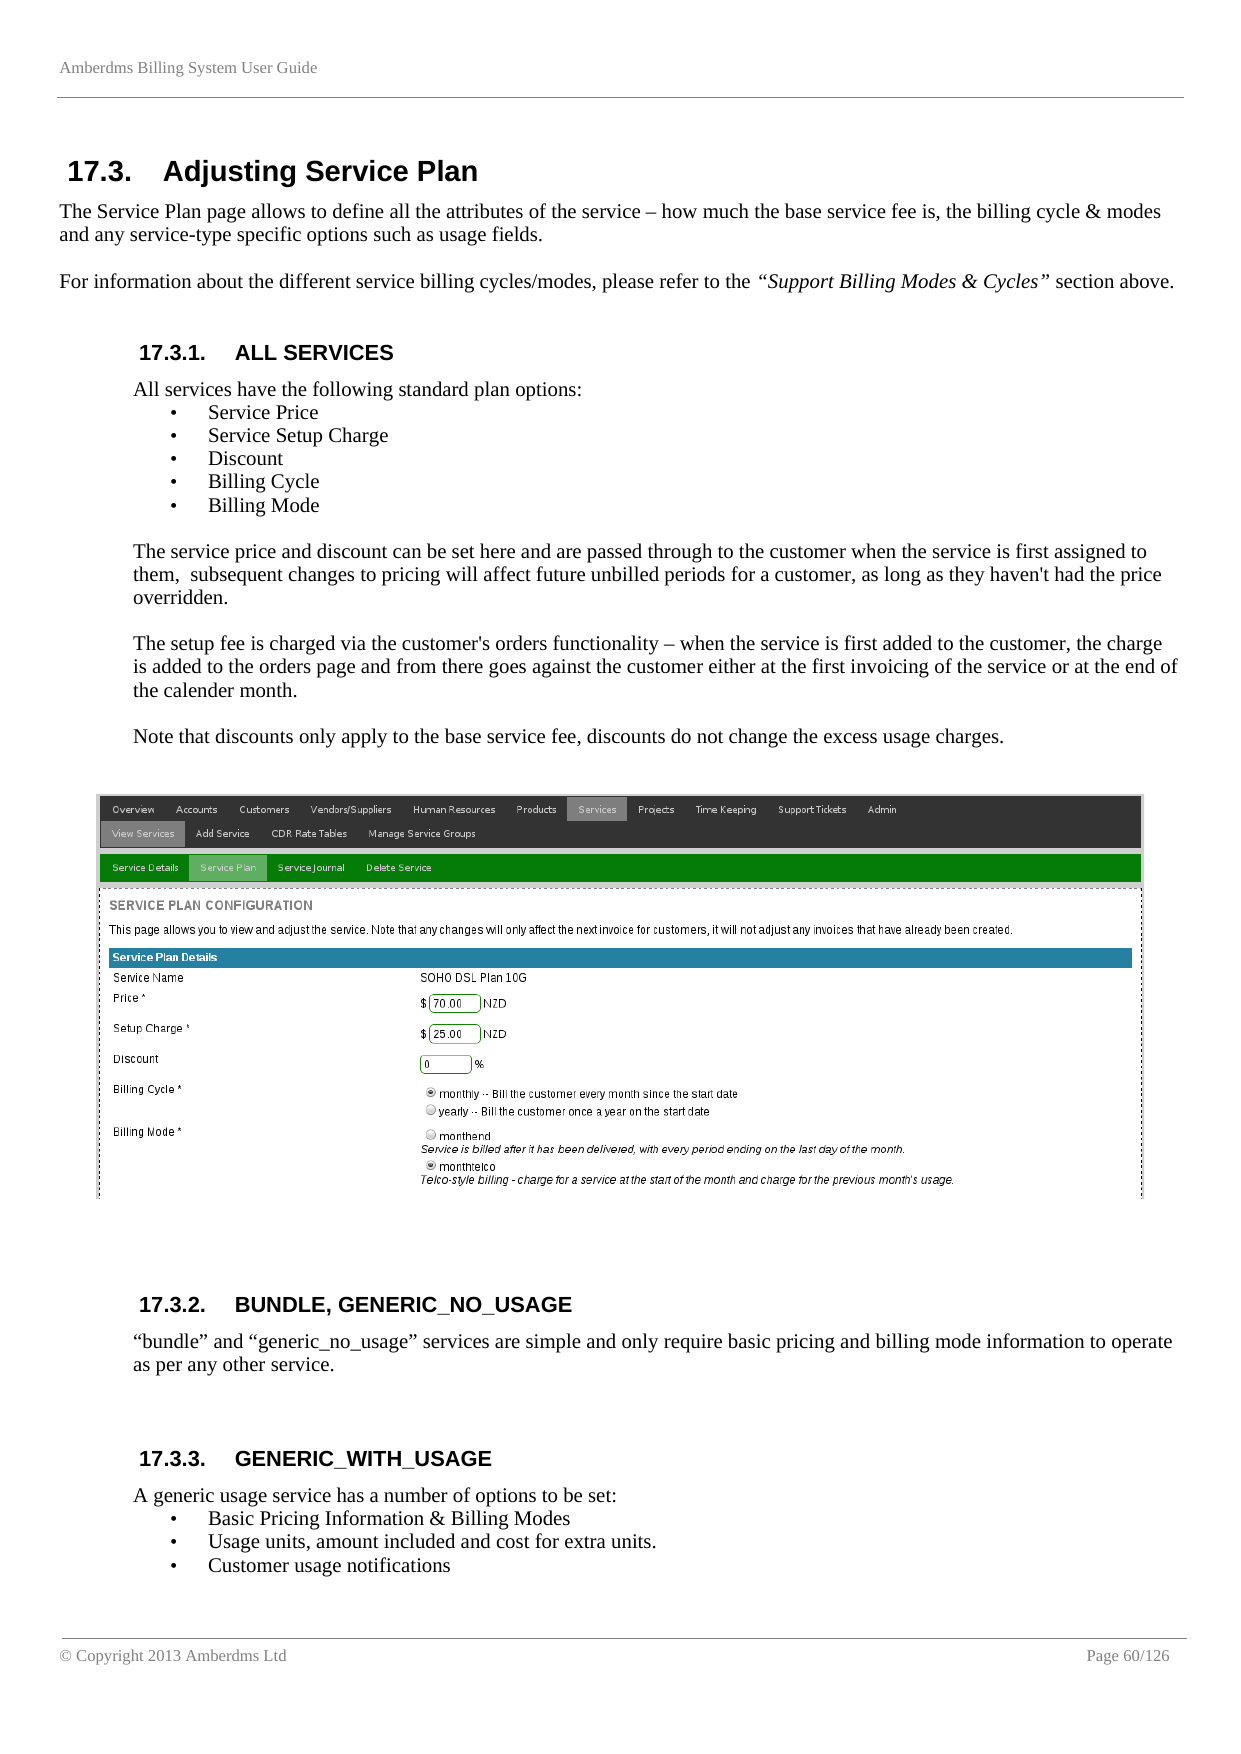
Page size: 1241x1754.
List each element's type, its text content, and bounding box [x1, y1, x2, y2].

list Service Price [170, 401, 1181, 424]
picture [96, 794, 1145, 1199]
text “bundle” and “generic_no_usage” services are simple and only require basic pricing and billing mode information to operate as per any other service. [133, 1329, 1181, 1376]
list Service Setup Charge [170, 424, 1181, 447]
list Customer usage notifications [170, 1553, 1181, 1577]
text The Service Plan page allows to define all the attributes of the service – how much the base service fee is, the billing cycle & modes and any service-type specific options such as usage fields. [59, 200, 1181, 246]
list Basic Pricing Information & Billing Modes [170, 1507, 1181, 1530]
subtitle generic_with_usage [133, 1447, 1181, 1472]
text Note that discounts only apply to the base service fee, discounts do not change the excess usage charges. [133, 725, 1181, 748]
list Billing Mode [170, 493, 1181, 517]
text The service price and discount can be set here and are passed through to the customer when the service is first assigned to them, subsequent changes to pricing will affect future unbilled periods for a customer, as long as they haven't had the price overridden. [133, 540, 1181, 609]
text A generic usage service has a number of options to be set: [133, 1484, 1181, 1507]
list Usage units, amount included and cost for extra units. [170, 1530, 1181, 1553]
list Billing Cycle [170, 470, 1181, 493]
subtitle All Services [133, 341, 1181, 365]
list Discount [170, 447, 1181, 470]
subtitle Adjusting Service Plan [59, 155, 1181, 188]
text For information about the different service billing cycles/modes, please refer to the “Support Billing Modes & Cycles” section above. [59, 269, 1181, 293]
text All services have the following standard plan options: [133, 378, 1181, 401]
subtitle bundle, generic_no_usage [133, 1293, 1181, 1317]
text The setup fee is charged via the customer's orders functionality – when the service is first added to the customer, the charge is added to the orders page and from there goes against the customer either at the first invoicing of the service or at the end of the calender month. [133, 632, 1181, 702]
